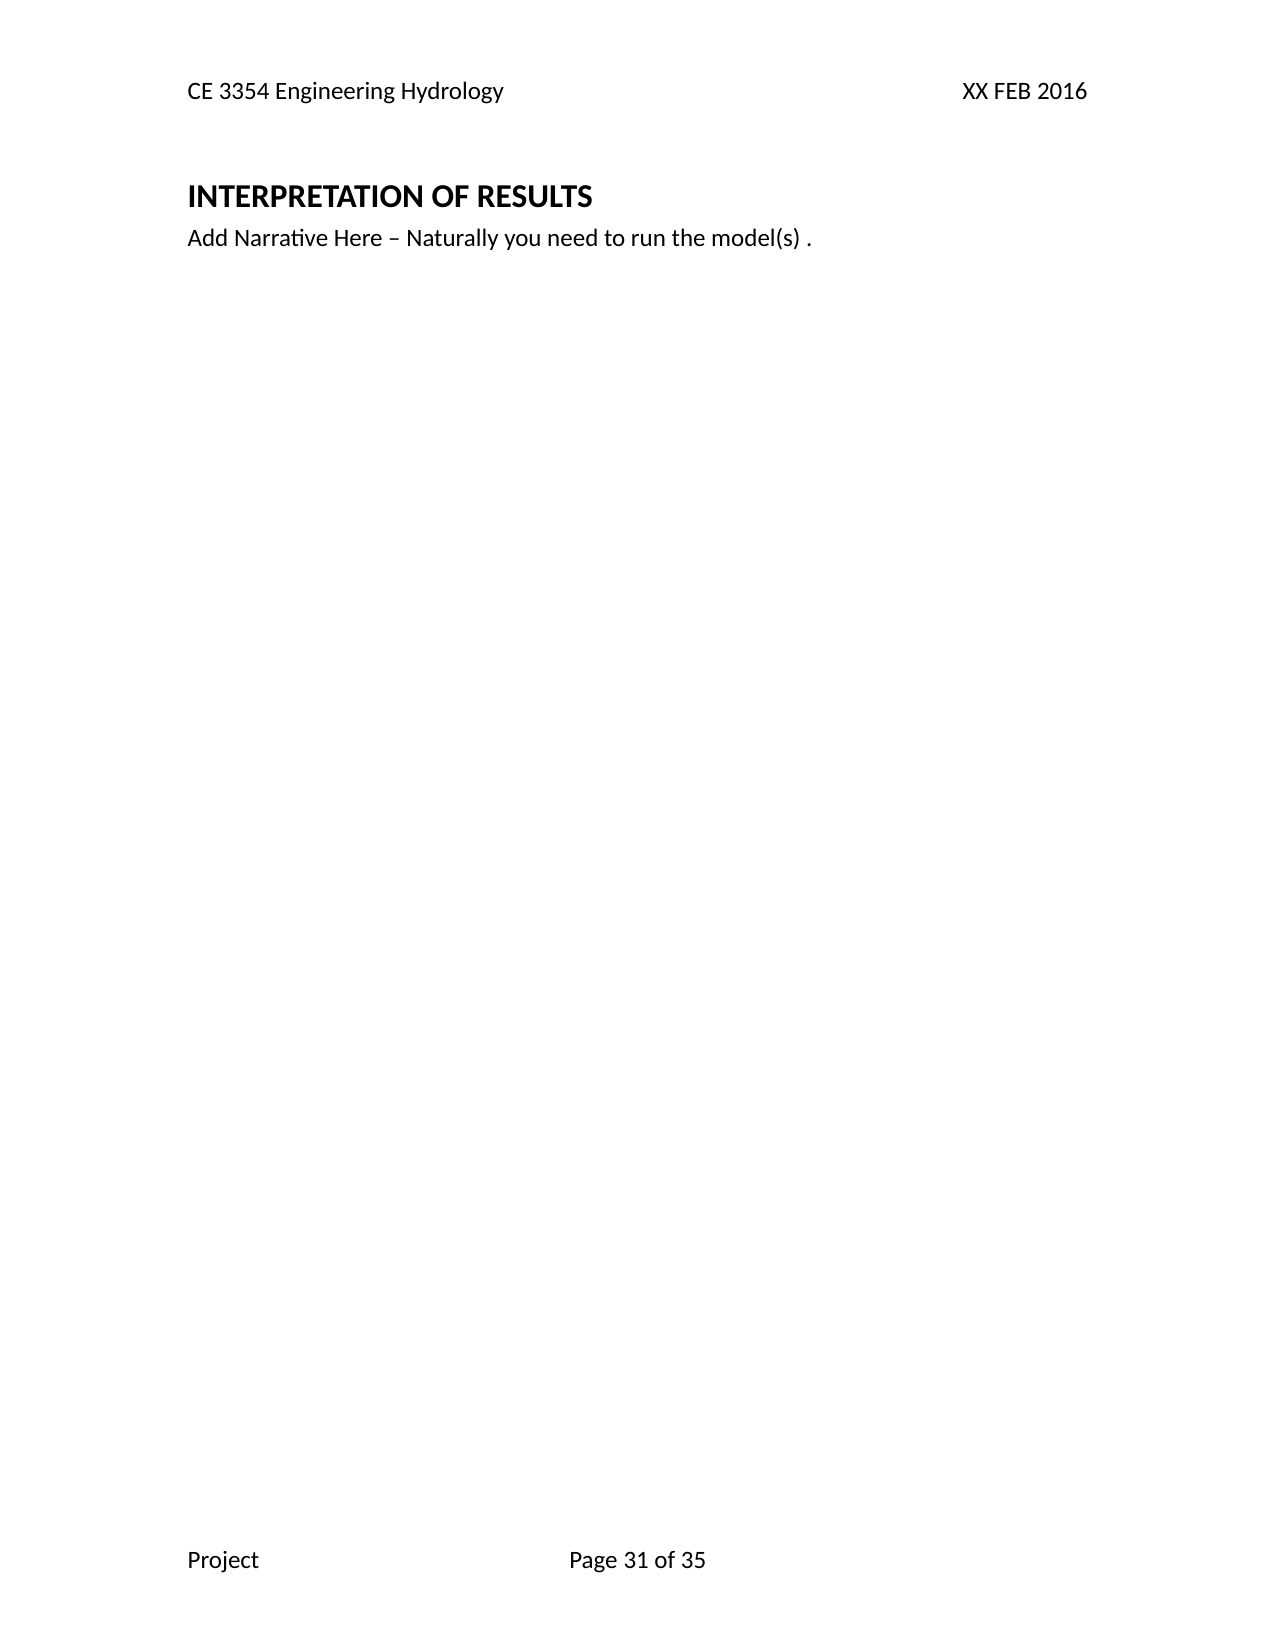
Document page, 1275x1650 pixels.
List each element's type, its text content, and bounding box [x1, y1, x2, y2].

subtitle INTERPRETATION OF RESULTS [187, 175, 1087, 216]
text Add Narrative Here – Naturally you need to run the model(s) . [187, 222, 1087, 252]
